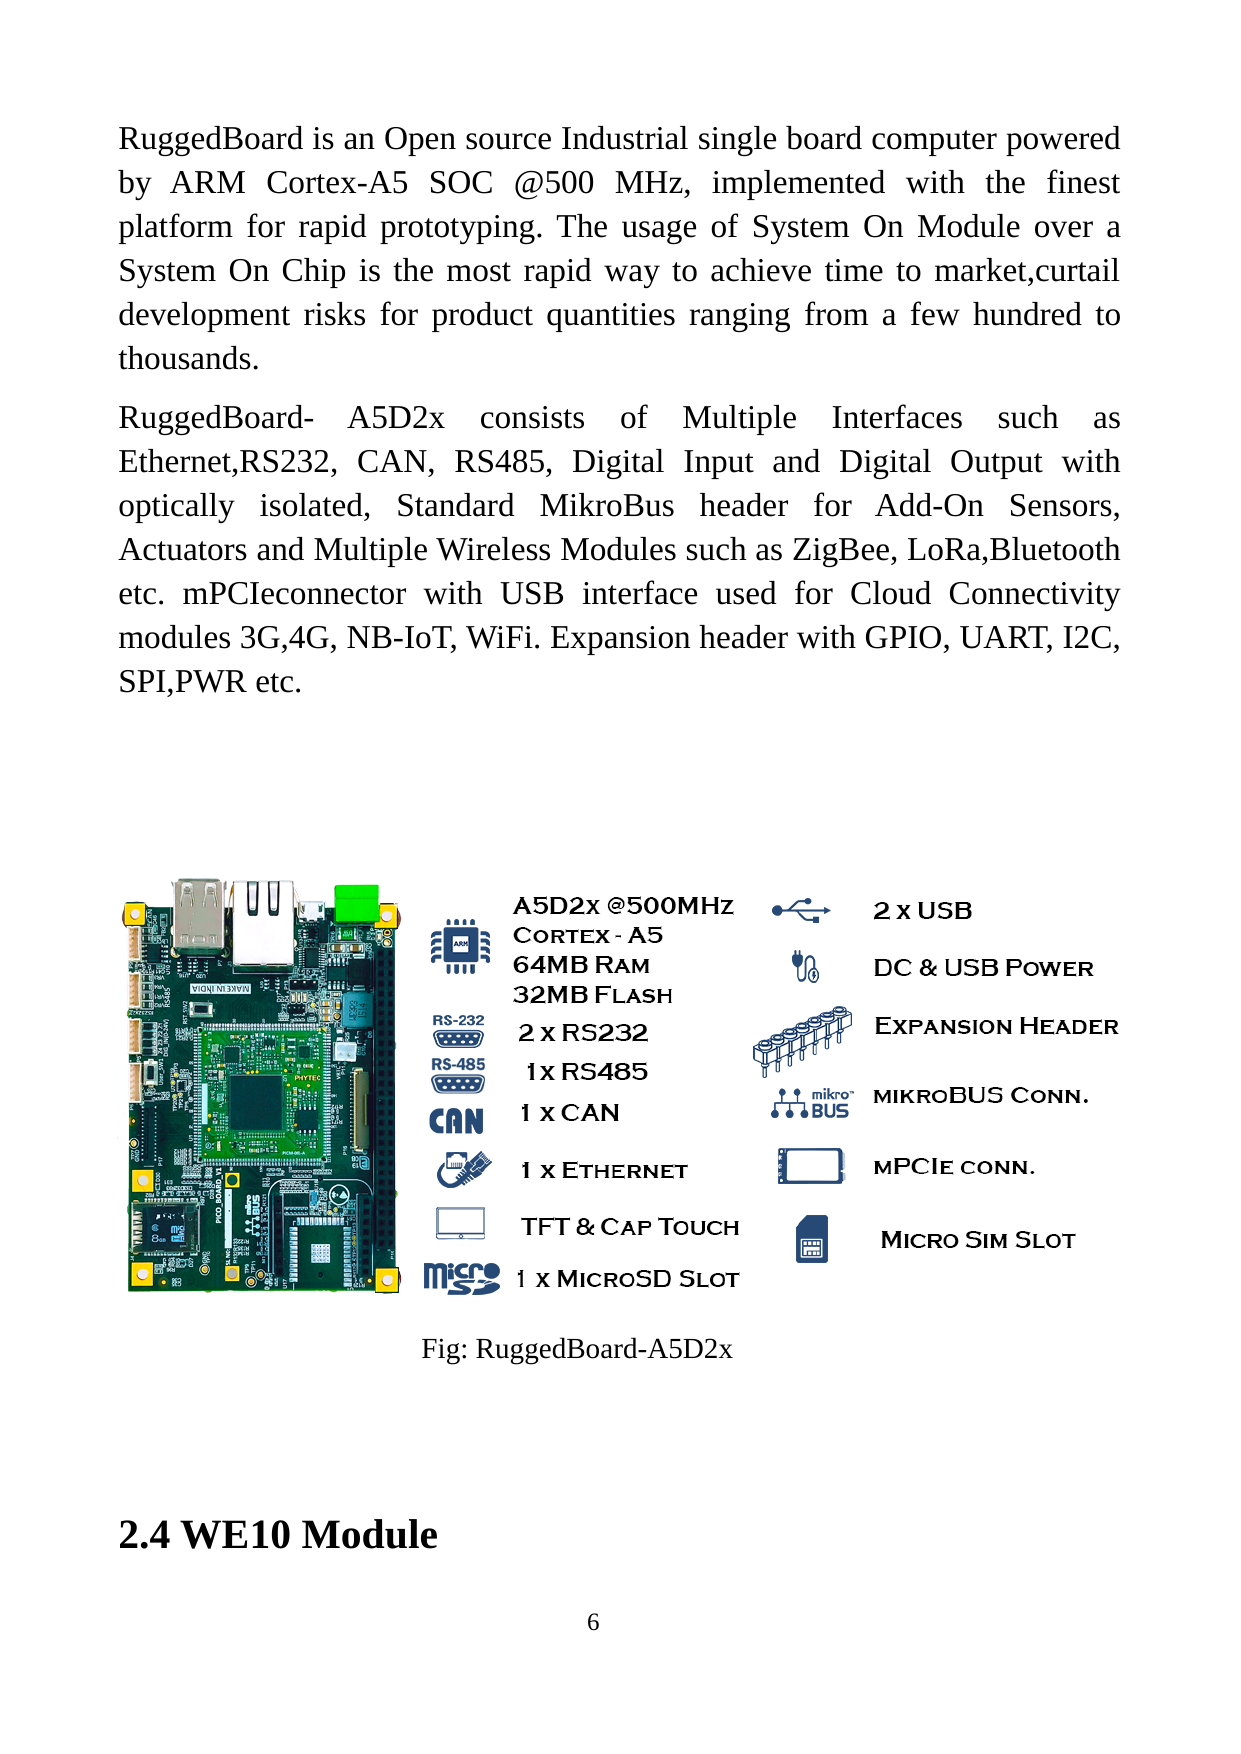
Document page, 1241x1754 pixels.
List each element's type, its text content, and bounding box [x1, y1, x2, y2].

text RuggedBoard- A5D2x consists of Multiple Interfaces such as Ethernet,RS232, CAN, RS485, Digital Input and Digital Output with optically isolated, Standard MikroBus header for Add-On Sensors, Actuators and Multiple Wireless Modules such as ZigBee, LoRa,Bluetooth etc. mPCIeconnector with USB interface used for Cloud Connectivity modules 3G,4G, NB-IoT, WiFi. Expansion header with GPIO, UART, I2C, SPI,PWR etc. [118, 397, 1122, 700]
text [118, 837, 1122, 857]
text RuggedBoard is an Open source Industrial single board computer powered by ARM Cortex-A5 SOC @500 MHz, implemented with the finest platform for rapid prototyping. The usage of System On Module over a System On Chip is the most rapid way to achieve time to market,curtail development risks for product quantities ranging from a few hundred to thousands. [118, 118, 1122, 377]
picture [115, 857, 1123, 1322]
text Fig: RuggedBoard-A5D2x [118, 1322, 1122, 1366]
text 2.4 WE10 Module [118, 1509, 1122, 1557]
